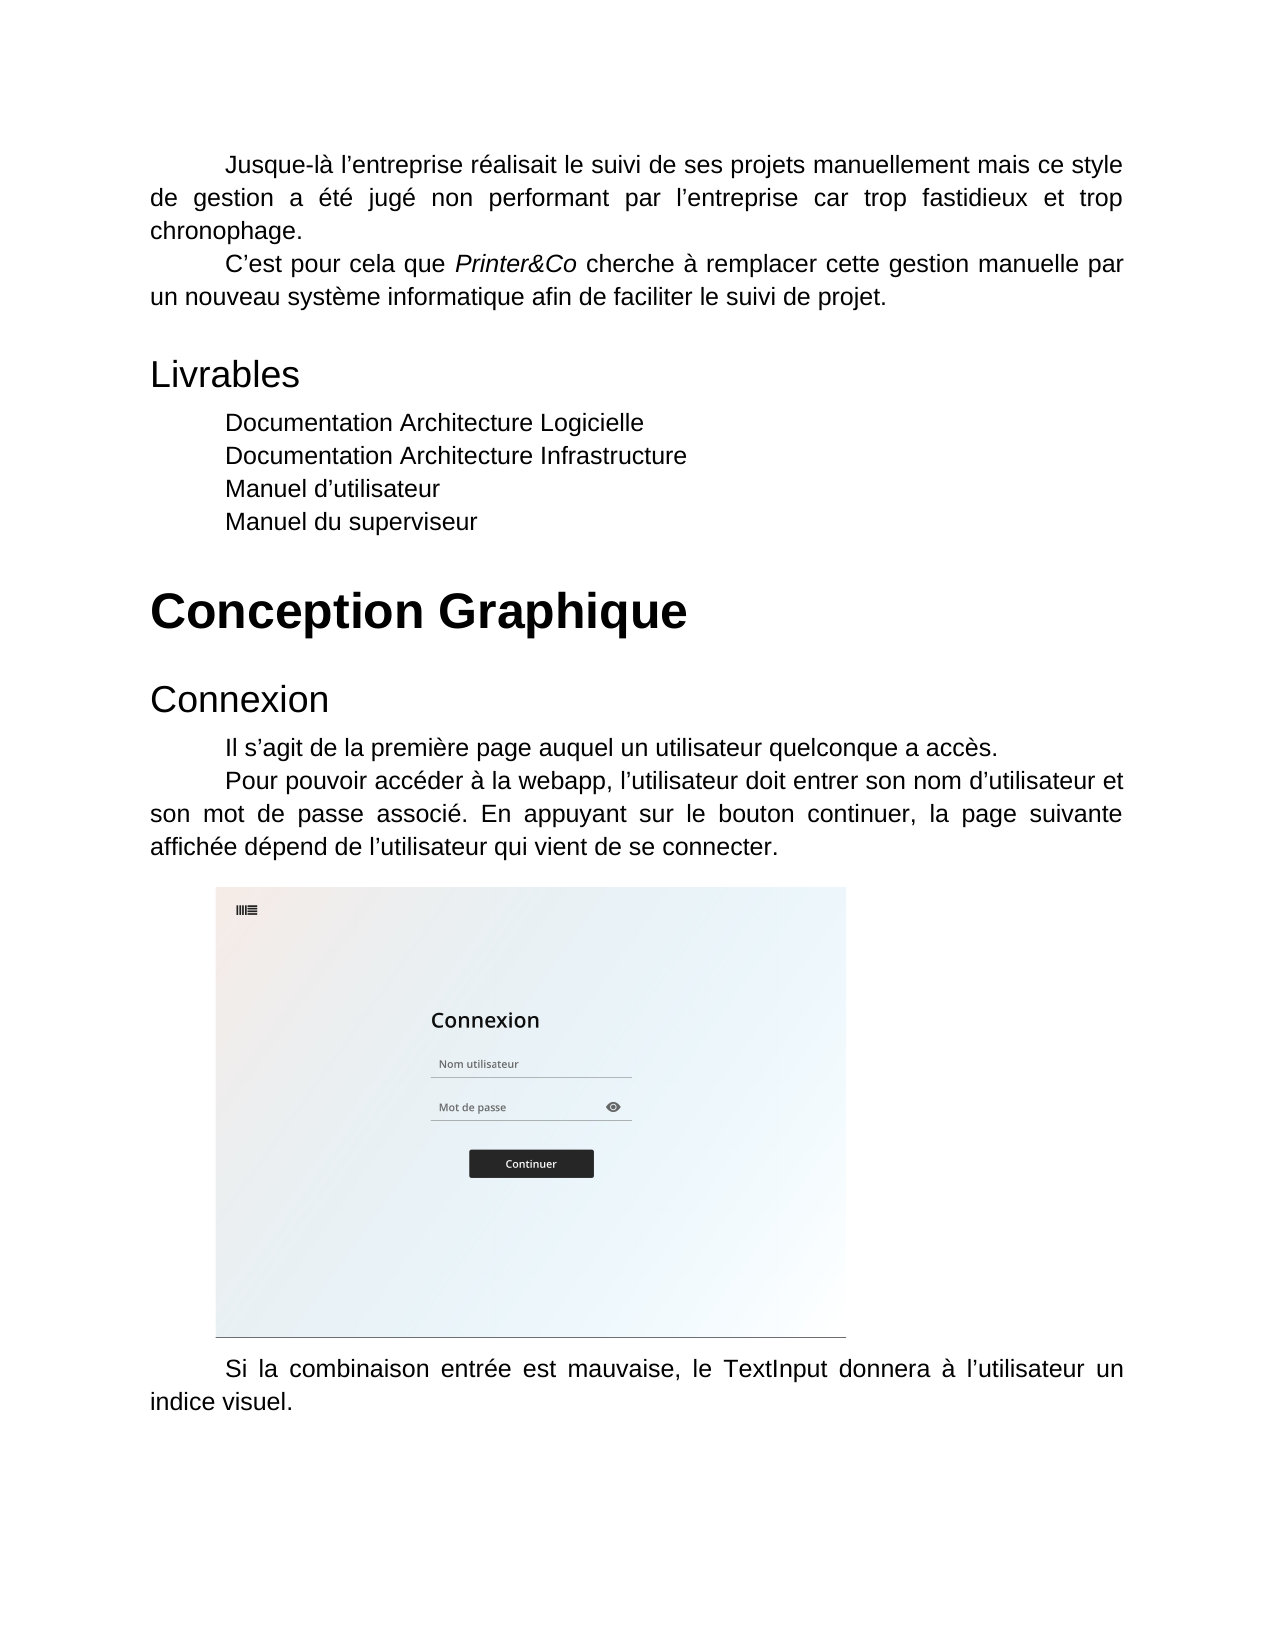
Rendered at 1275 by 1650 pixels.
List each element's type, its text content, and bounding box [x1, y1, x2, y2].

picture [215, 887, 847, 1338]
text Il s’agit de la première page auquel un utilisateur quelconque a accès. [150, 733, 1125, 761]
subtitle Conception Graphique [150, 582, 1125, 639]
text Manuel d’utilisateur [150, 474, 1125, 503]
subtitle Livrables [150, 353, 1125, 396]
text Documentation Architecture Logicielle [150, 408, 1125, 437]
text Manuel du superviseur [150, 507, 1125, 536]
text Jusque-là l’entreprise réalisait le suivi de ses projets manuellement mais ce style de gestion a été jugé non performant par l’entreprise car trop fastidieux et trop chronophage. [150, 150, 1125, 245]
text Si la combinaison entrée est mauvaise, le TextInput donnera à l’utilisateur un indice visuel. [150, 1354, 1125, 1416]
text C’est pour cela que Printer&Co cherche à remplacer cette gestion manuelle par un nouveau système informatique afin de faciliter le suivi de projet. [150, 249, 1125, 311]
text Documentation Architecture Infrastructure [150, 441, 1125, 470]
subtitle Connexion [150, 677, 1125, 720]
text Pour pouvoir accéder à la webapp, l’utilisateur doit entrer son nom d’utilisateur et son mot de passe associé. En appuyant sur le bouton continuer, la page suivante affichée dépend de l’utilisateur qui vient de se connecter. [150, 766, 1125, 860]
